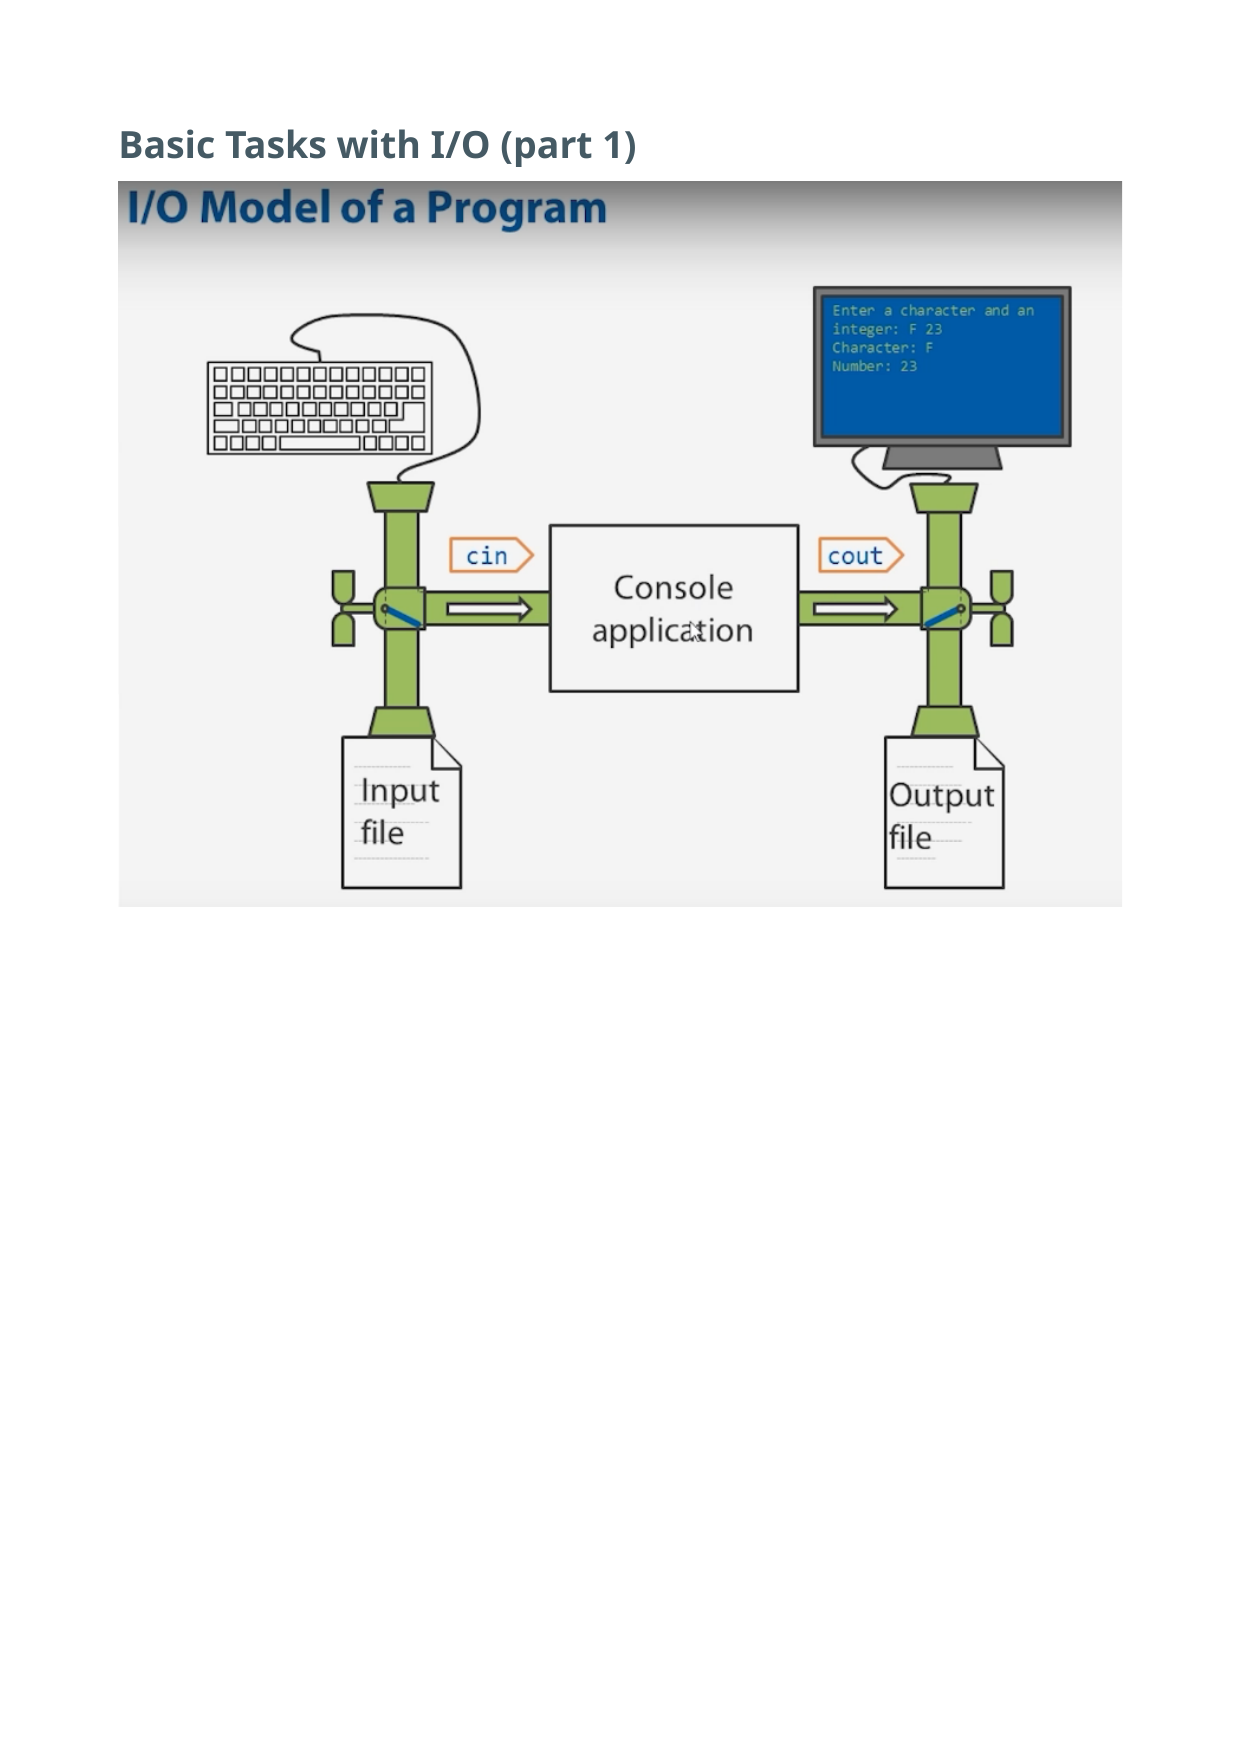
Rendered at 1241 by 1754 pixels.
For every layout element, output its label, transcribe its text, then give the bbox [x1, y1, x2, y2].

picture [118, 181, 1123, 907]
subtitle Basic Tasks with I/O (part 1) [118, 118, 1122, 169]
